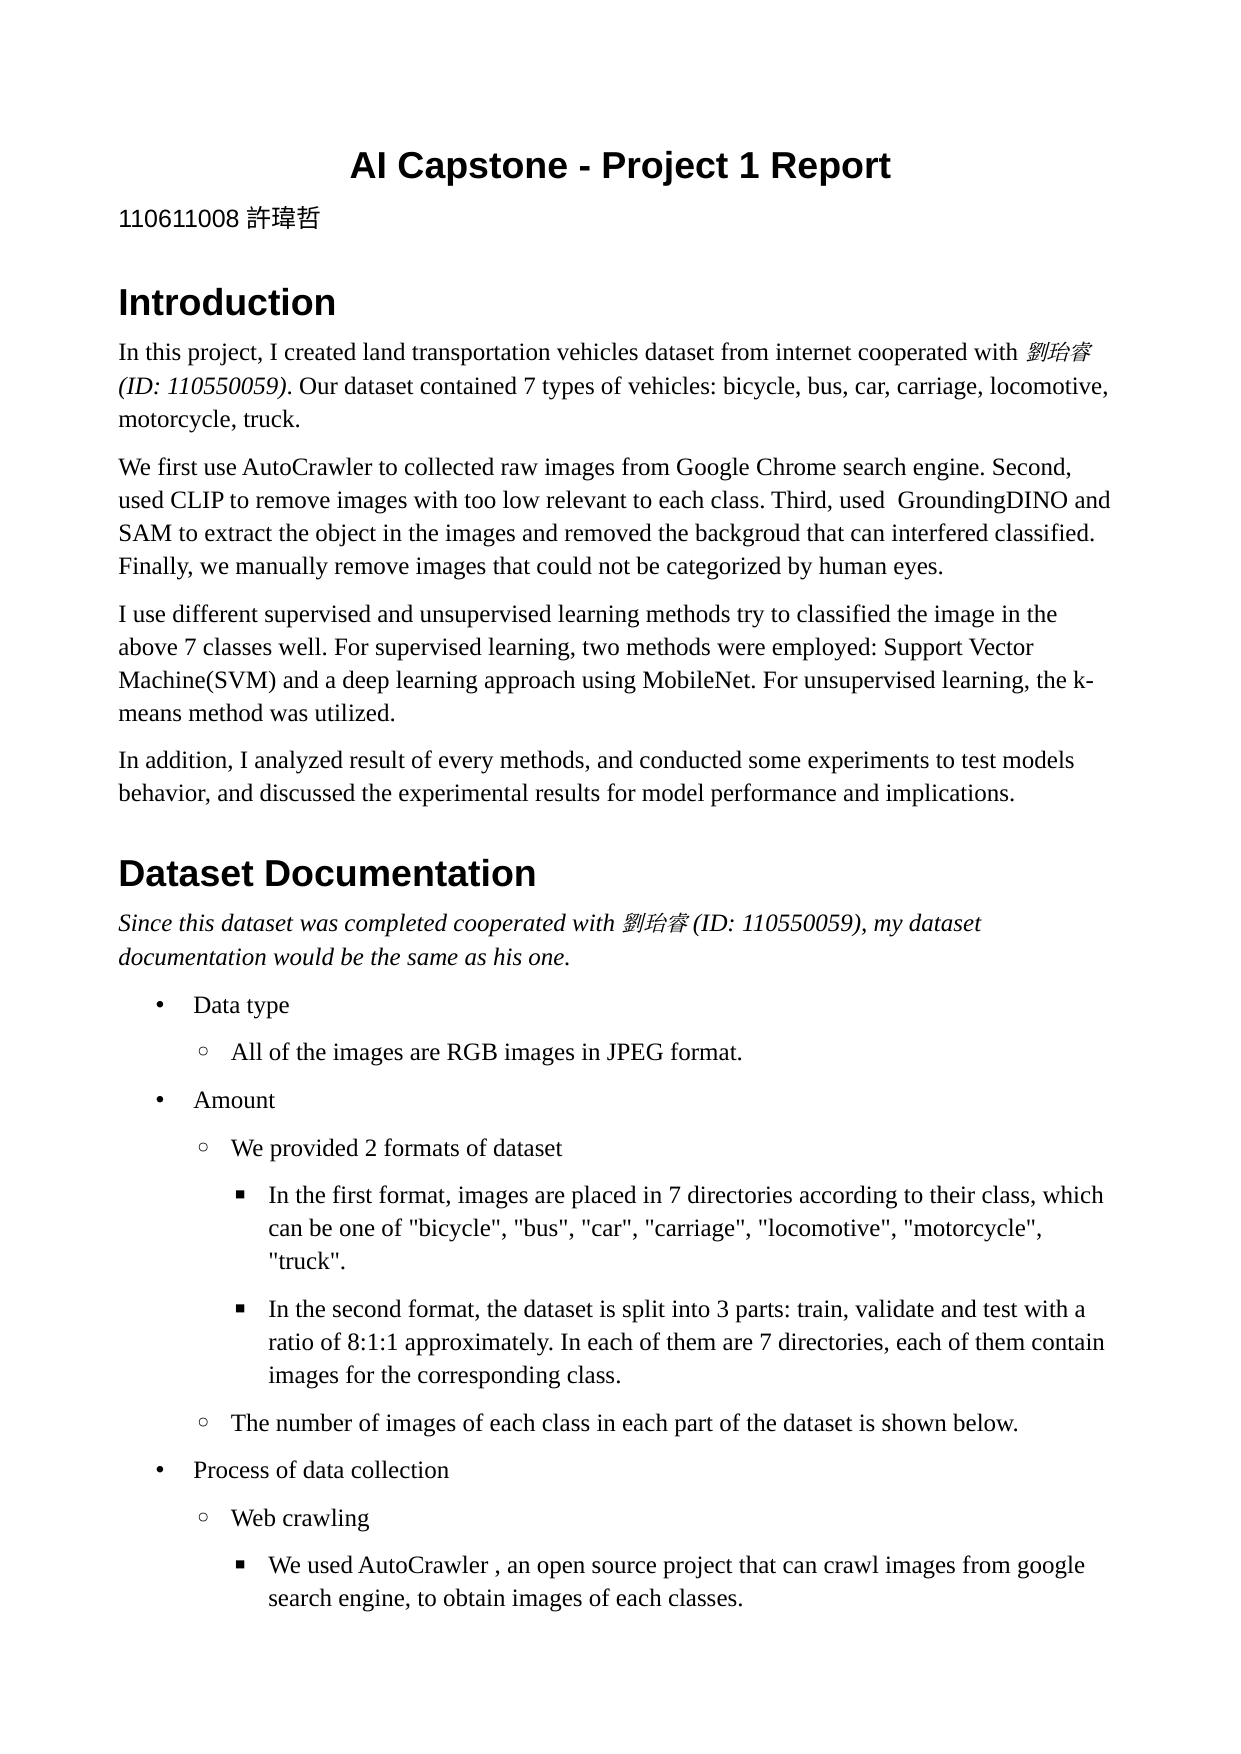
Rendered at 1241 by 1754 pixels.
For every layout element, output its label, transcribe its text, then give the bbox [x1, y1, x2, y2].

text I use different supervised and unsupervised learning methods try to classified the image in the above 7 classes well. For supervised learning, two methods were employed: Support Vector Machine(SVM) and a deep learning approach using MobileNet. For unsupervised learning, the k-means method was utilized. [118, 599, 1122, 726]
text In this project, I created land transportation vehicles dataset from internet cooperated with 劉珆睿 (ID: 110550059). Our dataset contained 7 types of vehicles: bicycle, bus, car, carriage, locomotive, motorcycle, truck. [118, 336, 1122, 433]
text 110611008 許瑋哲 [118, 199, 1122, 235]
text We first use AutoCrawler to collected raw images from Google Chrome search engine. Second, used CLIP to remove images with too low relevant to each class. Third, used GroundingDINO and SAM to extract the object in the images and removed the backgroud that can interfered classified. Finally, we manually remove images that could not be categorized by human eyes. [118, 452, 1122, 580]
list In the first format, images are placed in 7 directories according to their class, which can be one of "bicycle", "bus", "car", "carriage", "locomotive", "motorcycle", "truck". [231, 1180, 1122, 1275]
subtitle Dataset Documentation [118, 851, 1122, 894]
text Since this dataset was completed cooperated with 劉珆睿 (ID: 110550059), my dataset documentation would be the same as his one. [118, 907, 1122, 971]
list All of the images are RGB images in JPEG format. [193, 1037, 1122, 1066]
list We provided 2 formats of dataset [193, 1133, 1122, 1161]
list Web crawling [193, 1503, 1122, 1532]
text In addition, I analyzed result of every methods, and conducted some experiments to test models behavior, and discussed the experimental results for model performance and implications. [118, 745, 1122, 807]
list In the second format, the dataset is split into 3 parts: train, validate and test with a ratio of 8:1:1 approximately. In each of them are 7 directories, each of them contain images for the corresponding class. [231, 1294, 1122, 1389]
subtitle AI Capstone - Project 1 Report [118, 143, 1122, 186]
list The number of images of each class in each part of the dataset is shown below. [193, 1408, 1122, 1436]
list Process of data collection [156, 1455, 1122, 1484]
list We used AutoCrawler , an open source project that can crawl images from google search engine, to obtain images of each classes. [231, 1550, 1122, 1612]
list Amount [156, 1085, 1122, 1114]
subtitle Introduction [118, 280, 1122, 323]
list Data type [156, 990, 1122, 1019]
